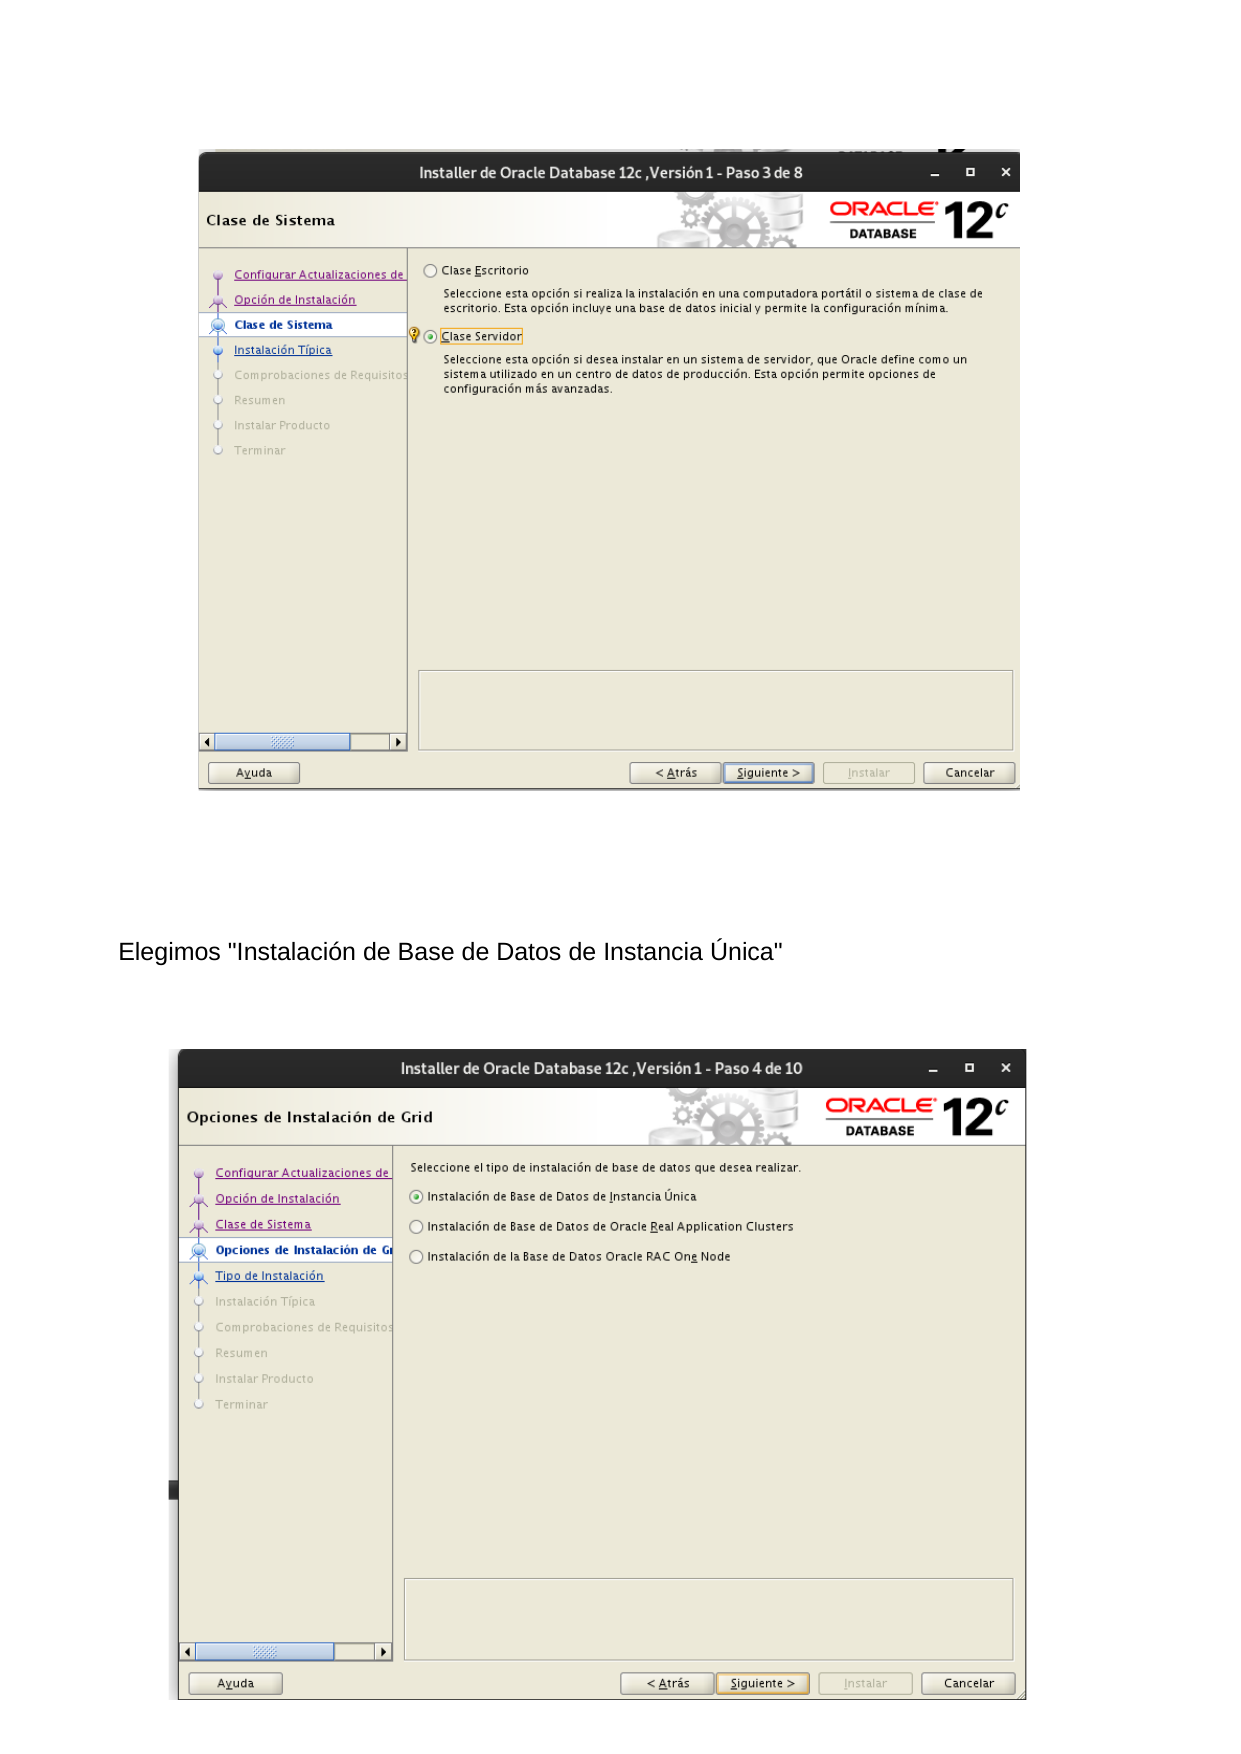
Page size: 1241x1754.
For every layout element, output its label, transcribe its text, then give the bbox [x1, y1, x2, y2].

text Elegimos "Instalación de Base de Datos de Instancia Única" [118, 937, 1122, 966]
picture [261, 149, 938, 791]
picture [222, 1049, 947, 1700]
